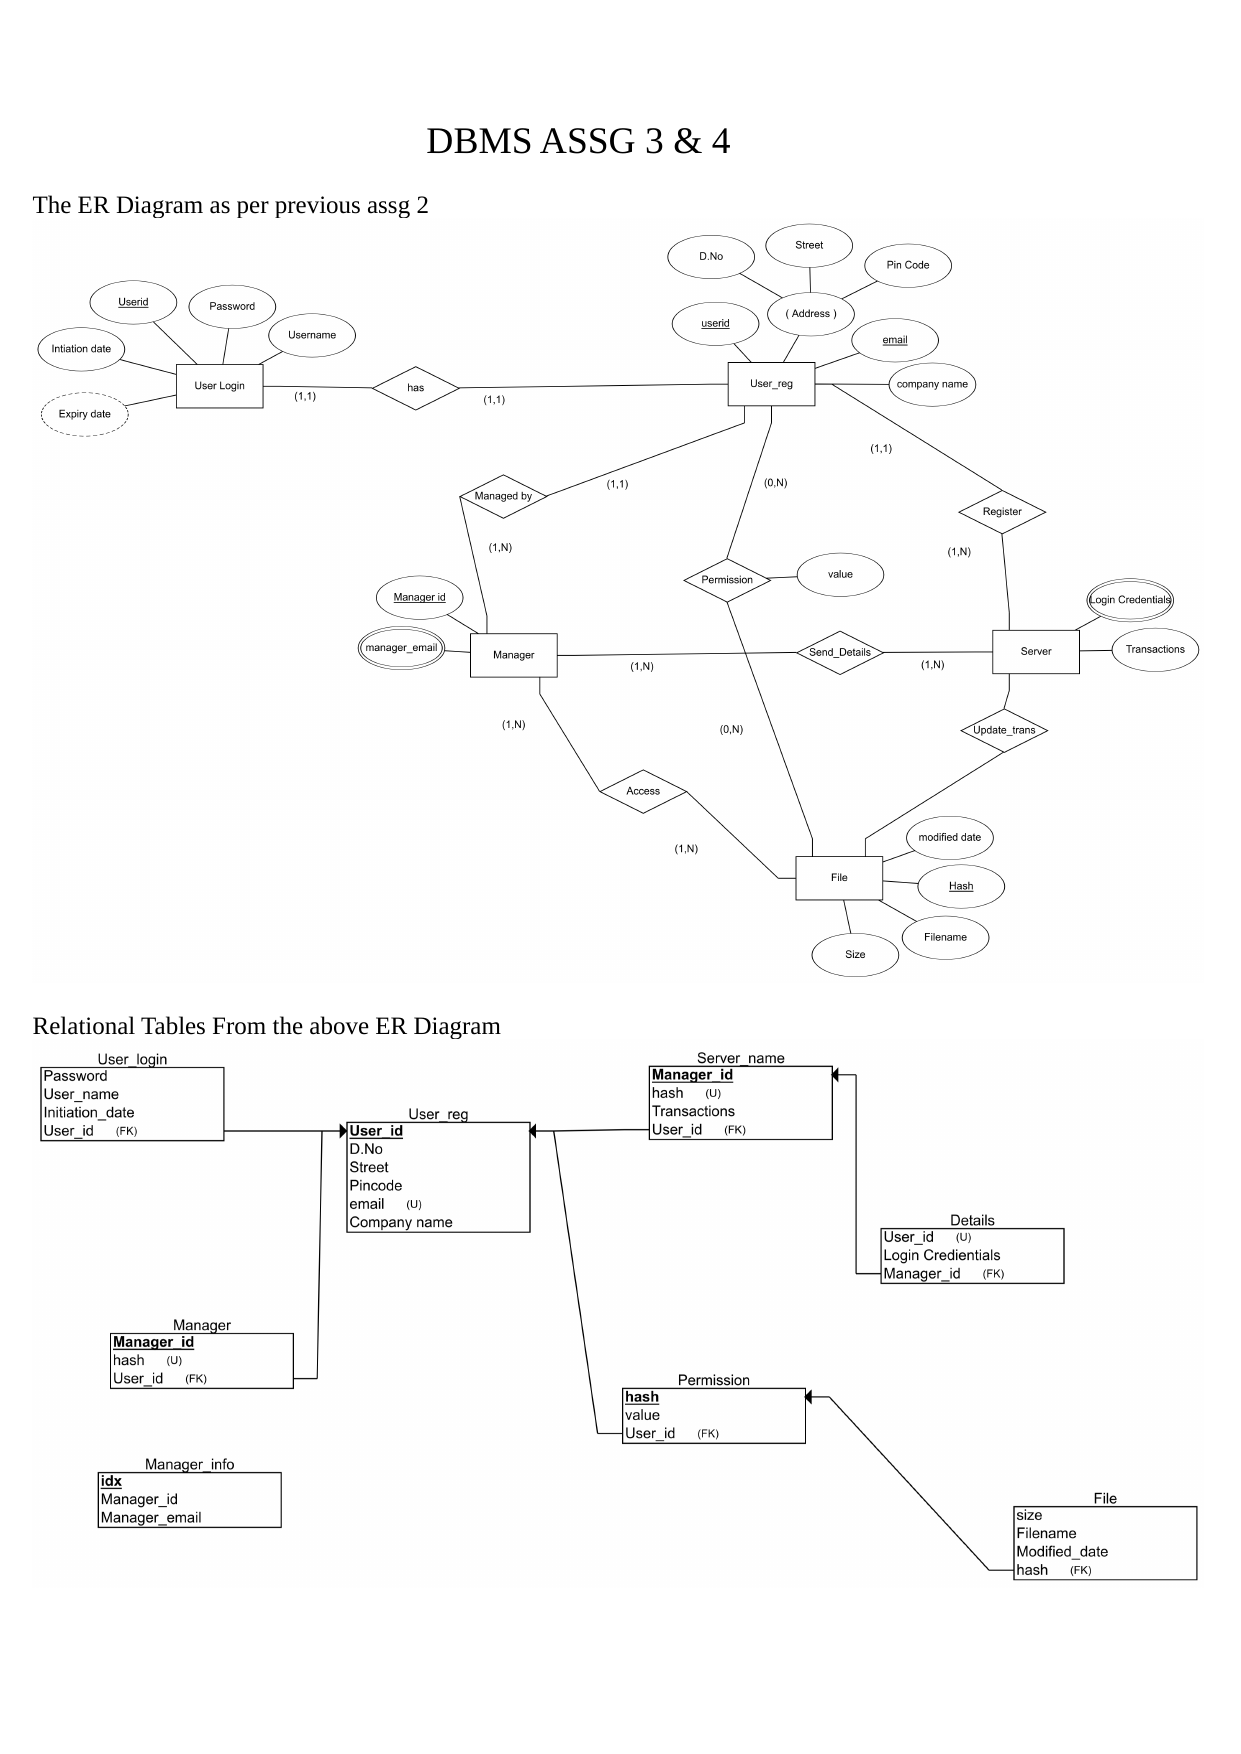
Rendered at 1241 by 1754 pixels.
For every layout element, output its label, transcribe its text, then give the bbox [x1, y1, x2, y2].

text DBMS ASSG 3 & 4 [32, 118, 1204, 161]
text The ER Diagram as per previous assg 2 [32, 190, 1204, 218]
picture [32, 1039, 1205, 1588]
text Relational Tables From the above ER Diagram [32, 1011, 1204, 1039]
picture [32, 218, 1205, 983]
